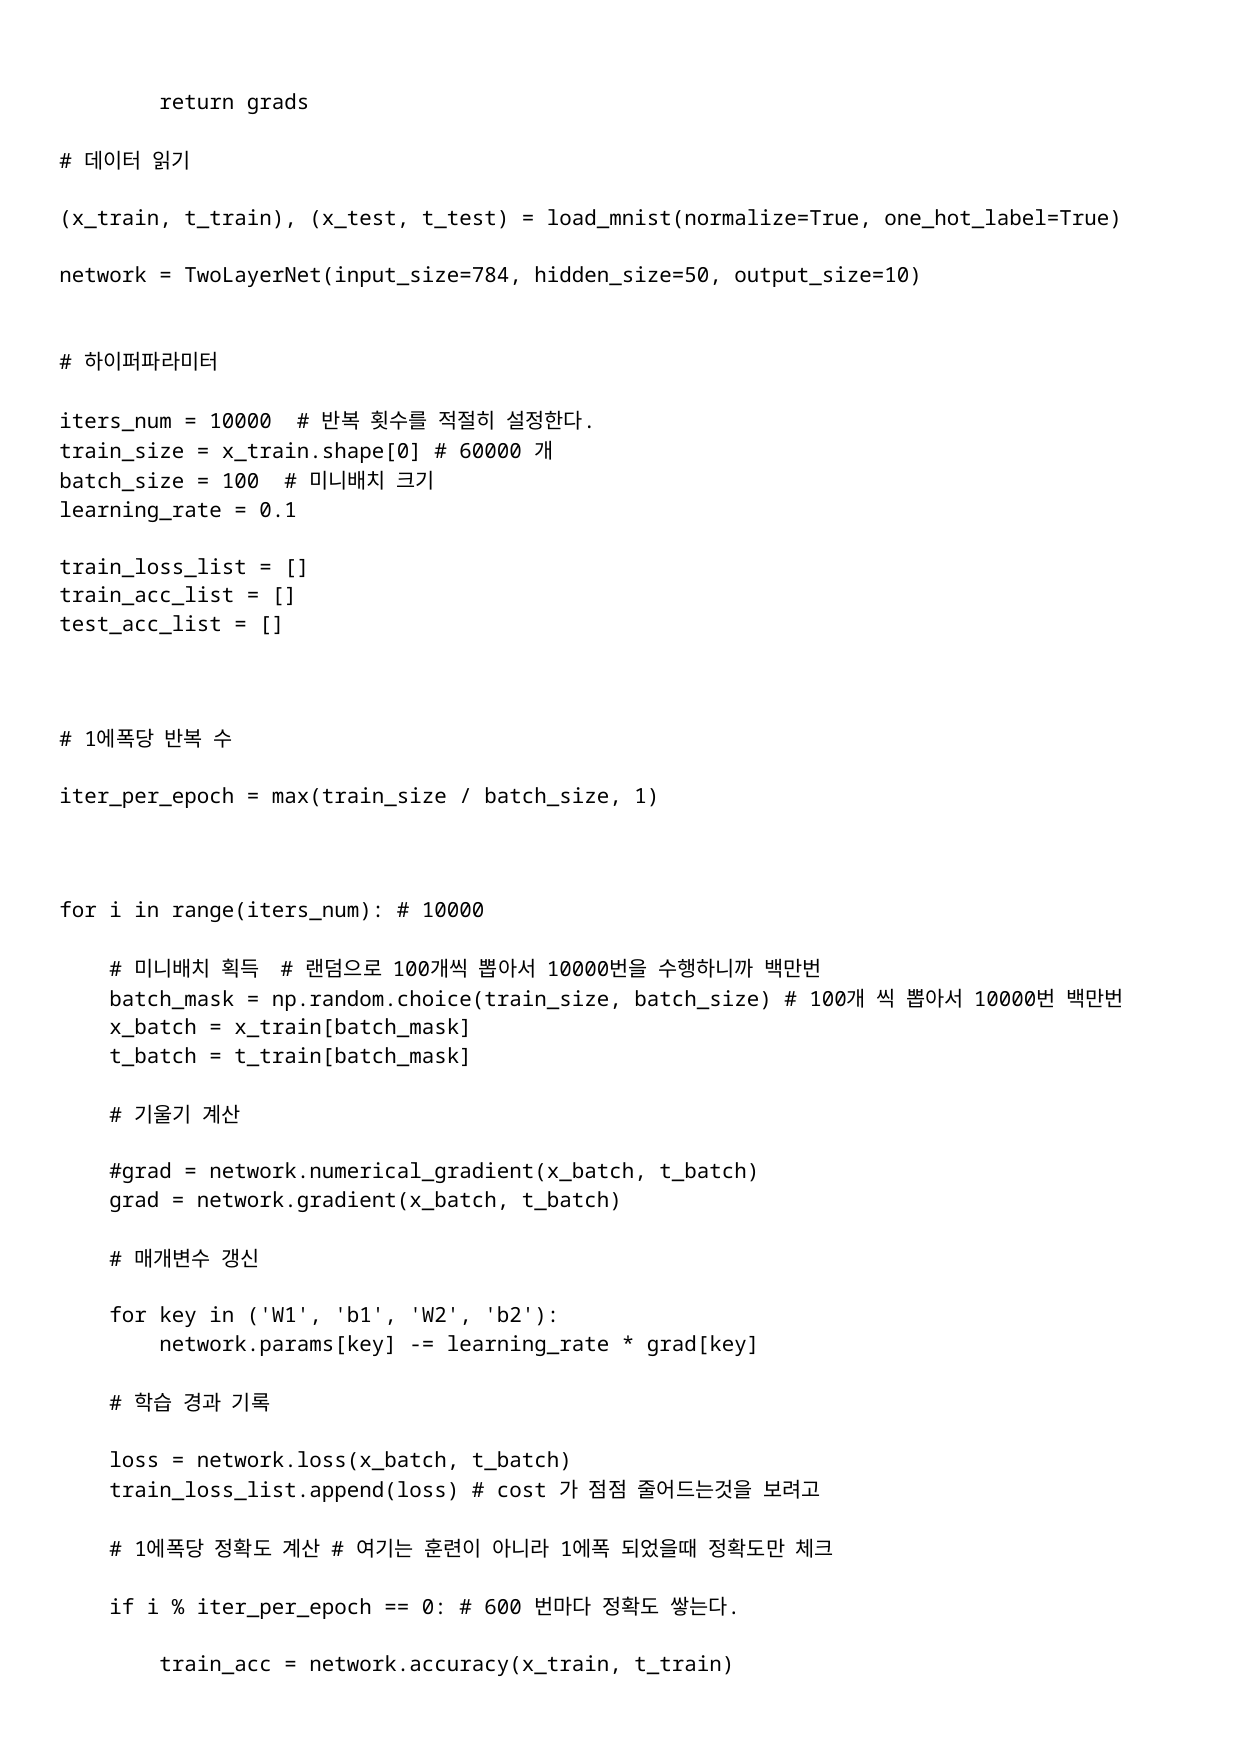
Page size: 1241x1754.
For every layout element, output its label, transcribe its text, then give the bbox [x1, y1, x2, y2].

text #grad = network.numerical_gradient(x_batch, t_batch) [59, 1157, 1181, 1185]
text loss = network.loss(x_batch, t_batch) [59, 1445, 1181, 1473]
text train_loss_list.append(loss) # cost 가 점점 줄어드는것을 보려고 [59, 1473, 1181, 1503]
text batch_size = 100 # 미니배치 크기 [59, 465, 1181, 495]
text if i % iter_per_epoch == 0: # 600 번마다 정확도 쌓는다. [59, 1591, 1181, 1621]
text learning_rate = 0.1 [59, 495, 1181, 523]
text train_acc_list = [] [59, 580, 1181, 609]
text # 미니배치 획득 # 랜덤으로 100개씩 뽑아서 10000번을 수행하니까 백만번 [59, 952, 1181, 982]
text # 1에폭당 반복 수 [59, 722, 1181, 753]
text network = TwoLayerNet(input_size=784, hidden_size=50, output_size=10) [59, 260, 1181, 288]
text iters_num = 10000 # 반복 횟수를 적절히 설정한다. [59, 404, 1181, 434]
text for key in ('W1', 'b1', 'W2', 'b2'): [59, 1301, 1181, 1329]
text grad = network.gradient(x_batch, t_batch) [59, 1185, 1181, 1213]
text # 학습 경과 기록 [59, 1386, 1181, 1416]
text # 데이터 읽기 [59, 144, 1181, 175]
text test_acc_list = [] [59, 609, 1181, 637]
text train_acc = network.accuracy(x_train, t_train) [59, 1649, 1181, 1678]
text train_size = x_train.shape[0] # 60000 개 [59, 434, 1181, 465]
text # 매개변수 갱신 [59, 1242, 1181, 1272]
text t_batch = t_train[batch_mask] [59, 1041, 1181, 1069]
text train_loss_list = [] [59, 552, 1181, 580]
text return grads [59, 87, 1181, 116]
text iter_per_epoch = max(train_size / batch_size, 1) [59, 781, 1181, 810]
text x_batch = x_train[batch_mask] [59, 1012, 1181, 1041]
text # 1에폭당 정확도 계산 # 여기는 훈련이 아니라 1에폭 되었을때 정확도만 체크 [59, 1532, 1181, 1562]
text for i in range(iters_num): # 10000 [59, 895, 1181, 923]
text batch_mask = np.random.choice(train_size, batch_size) # 100개 씩 뽑아서 10000번 백만번 [59, 982, 1181, 1012]
text # 기울기 계산 [59, 1098, 1181, 1128]
text network.params[key] -= learning_rate * grad[key] [59, 1329, 1181, 1357]
text # 하이퍼파라미터 [59, 345, 1181, 376]
text (x_train, t_train), (x_test, t_test) = load_mnist(normalize=True, one_hot_label=True) [59, 203, 1181, 232]
